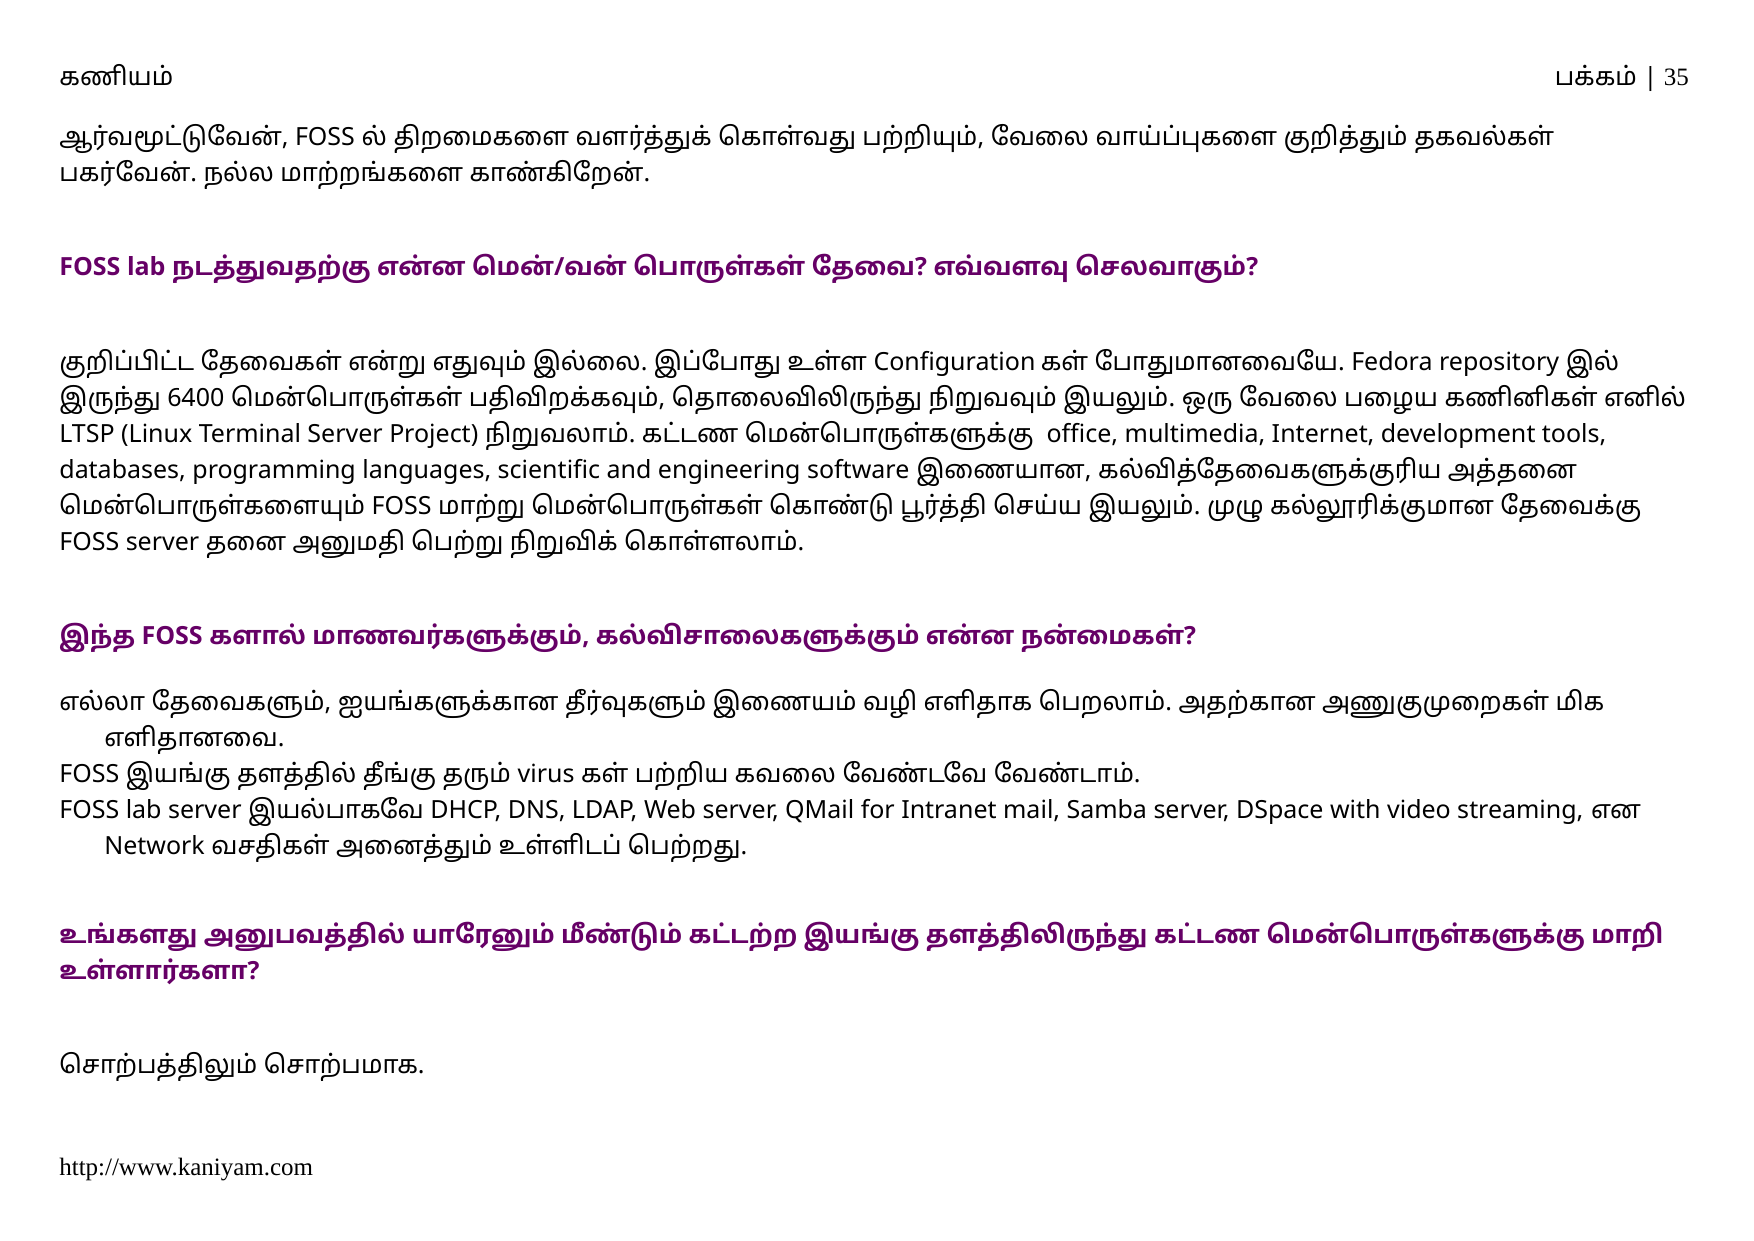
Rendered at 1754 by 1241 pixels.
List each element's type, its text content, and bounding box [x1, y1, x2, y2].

text FOSS lab நடத்துவதற்கு என்ன மென்/வன் பொருள்கள் தேவை? எவ்வளவு செலவாகும்? [59, 249, 1695, 285]
list FOSS lab server இயல்பாகவே DHCP, DNS, LDAP, Web server, QMail for Intranet mail, Samba server, DSpace with video streaming, என Network வசதிகள் அனைத்தும் உள்ளிடப் பெற்றது. [59, 791, 1695, 863]
list எல்லா தேவைகளும், ஐயங்களுக்கான தீர்வுகளும் இணையம் வழி எளிதாக பெறலாம். அதற்கான அணுகுமுறைகள் மிக எளிதானவை. [59, 683, 1695, 755]
text ஆர்வமூட்டுவேன், FOSS ல் திறமைகளை வளர்த்துக் கொள்வது பற்றியும், வேலை வாய்ப்புகளை குறித்தும் தகவல்கள் பகர்வேன். நல்ல மாற்றங்களை காண்கிறேன். [59, 118, 1695, 191]
text இந்த FOSS களால் மாணவர்களுக்கும், கல்விசாலைகளுக்கும் என்ன நன்மைகள்? [59, 618, 1695, 654]
text உங்களது அனுபவத்தில் யாரேனும் மீண்டும் கட்டற்ற இயங்கு தளத்திலிருந்து கட்டண மென்பொருள்களுக்கு மாறி உள்ளார்களா? [59, 922, 1695, 989]
list FOSS இயங்கு தளத்தில் தீங்கு தரும் virus கள் பற்றிய கவலை வேண்டவே வேண்டாம். [59, 755, 1695, 791]
text குறிப்பிட்ட தேவைகள் என்று எதுவும் இல்லை. இப்போது உள்ள Configurationகள் போதுமானவையே. Fedora repository இல் இருந்து 6400 மென்பொருள்கள் பதிவிறக்கவும், தொலைவிலிருந்து நிறுவவும் இயலும். ஒரு வேலை பழைய கணினிகள் எனில் LTSP (Linux Terminal Server Project) நிறுவலாம். கட்டண மென்பொருள்களுக்கு office, multimedia, Internet, development tools, databases, programming languages, scientific and engineering software இணையான, கல்வித்தேவைகளுக்குரிய அத்தனை மென்பொருள்களையும் FOSS மாற்று மென்பொருள்கள் கொண்டு பூர்த்தி செய்ய இயலும். முழு கல்லூரிக்குமான தேவைக்கு FOSS server தனை அனுமதி பெற்று நிறுவிக் கொள்ளலாம். [59, 343, 1695, 559]
text சொற்பத்திலும் சொற்பமாக. [59, 1047, 1695, 1084]
